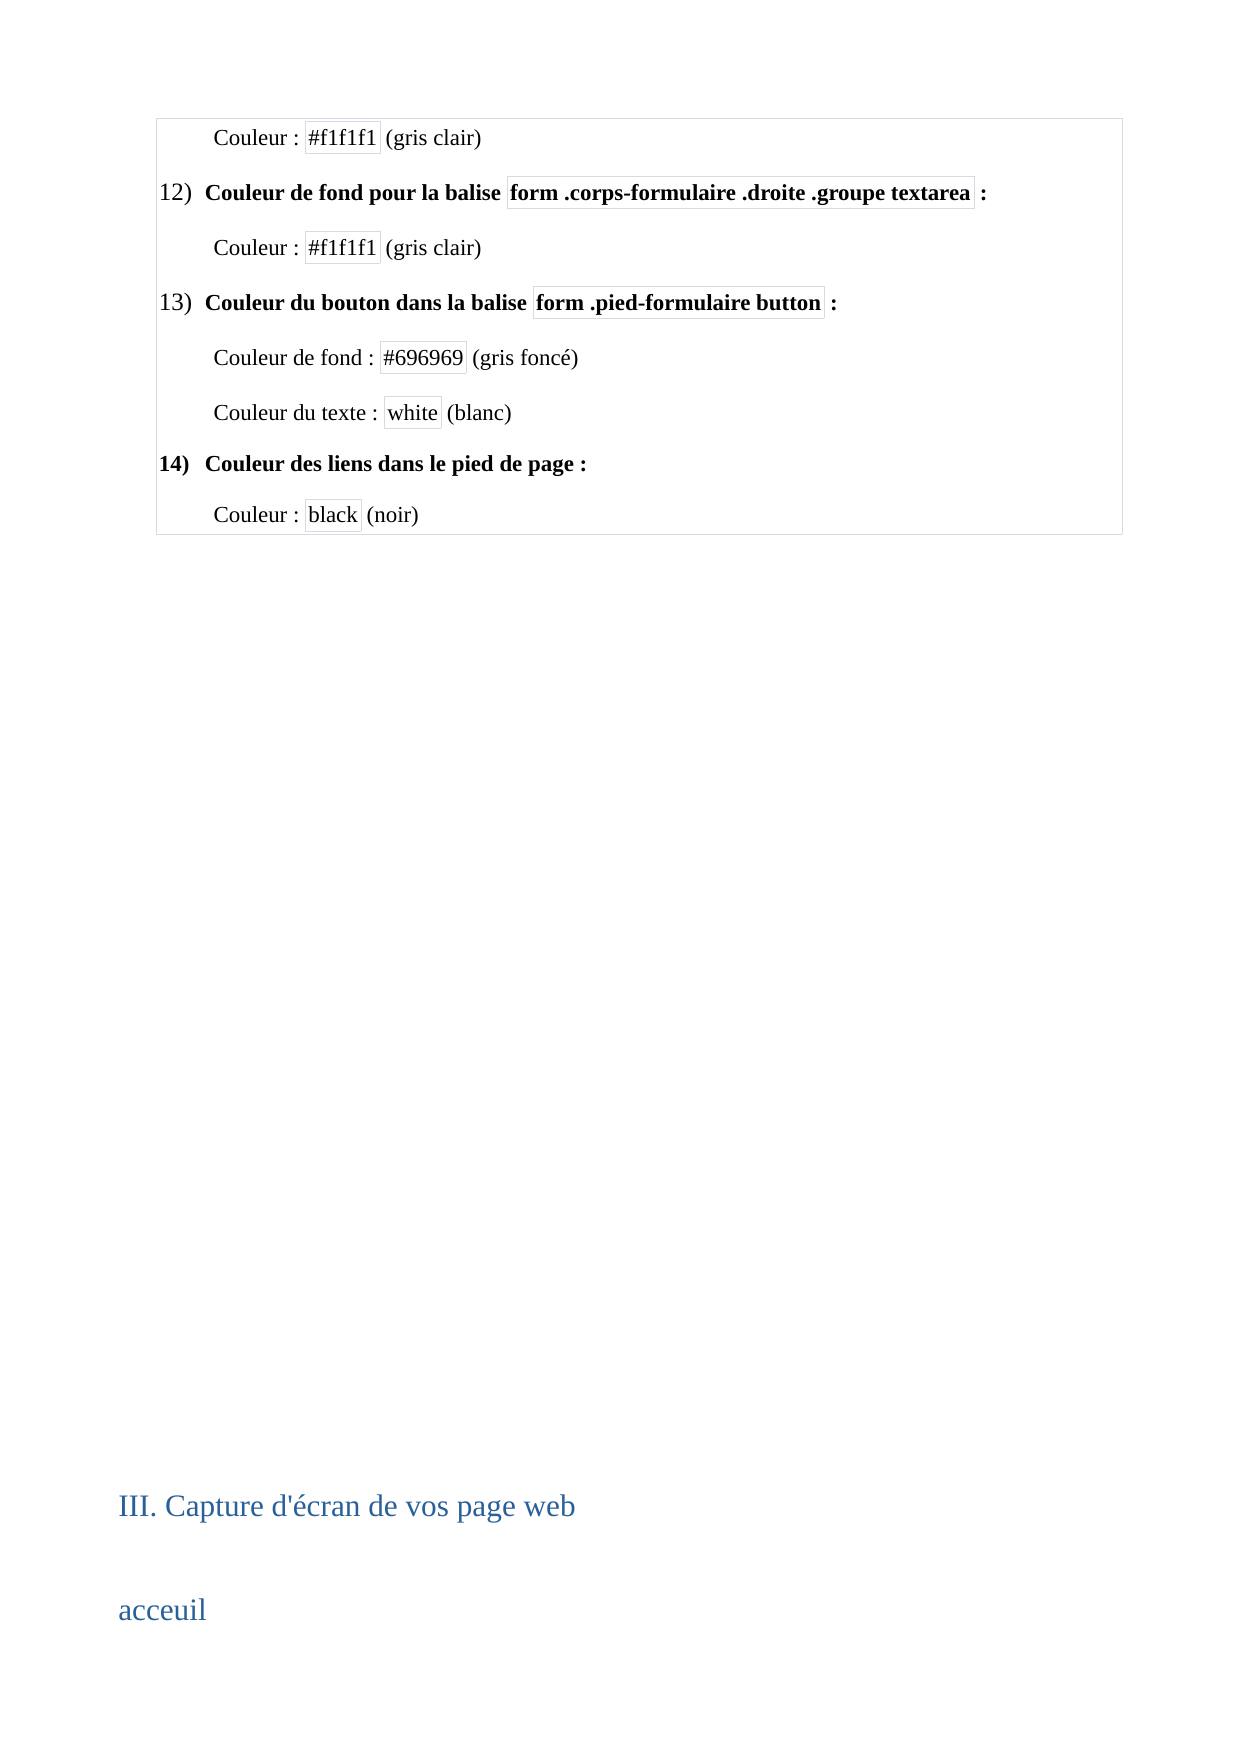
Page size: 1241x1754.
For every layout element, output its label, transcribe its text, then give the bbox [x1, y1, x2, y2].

text acceuil [118, 1591, 1122, 1627]
list Couleur des liens dans le pied de page : [157, 447, 1122, 477]
text III. Capture d'écran de vos page web [118, 1487, 1122, 1523]
list Couleur du texte : white (blanc) [157, 393, 1122, 428]
list Couleur de fond pour la balise form .corps-formulaire .droite .groupe textarea : [157, 173, 1122, 208]
list Couleur : black (noir) [157, 495, 1122, 534]
list Couleur du bouton dans la balise form .pied-formulaire button : [157, 283, 1122, 318]
list Couleur : #f1f1f1 (gris clair) [157, 119, 1122, 153]
list Couleur de fond : #696969 (gris foncé) [157, 338, 1122, 373]
list Couleur : #f1f1f1 (gris clair) [157, 228, 1122, 263]
